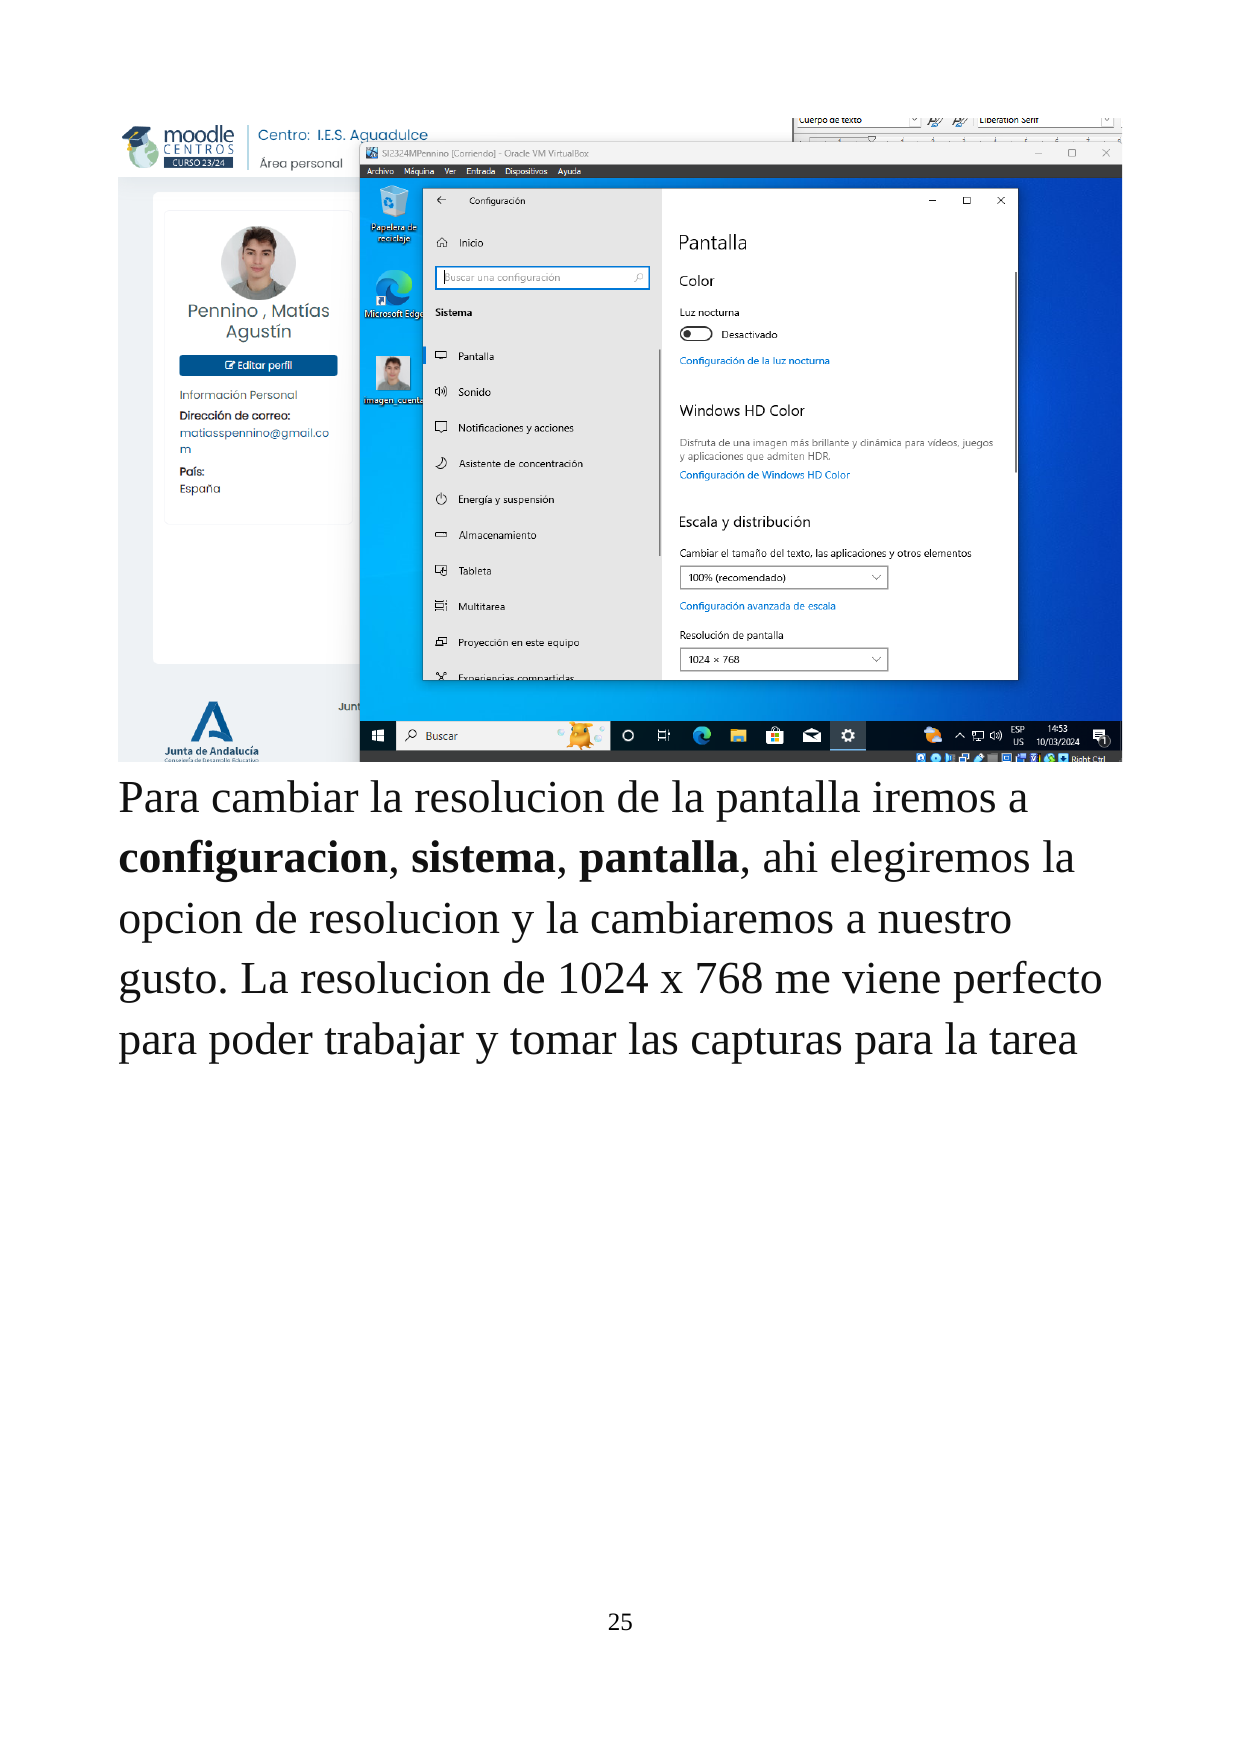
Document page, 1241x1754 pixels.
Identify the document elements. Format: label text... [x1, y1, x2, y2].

text Para cambiar la resolucion de la pantalla iremos a configuracion, sistema, pantalla, ahi elegiremos la opcion de resolucion y la cambiaremos a nuestro gusto. La resolucion de 1024 x 768 me viene perfecto para poder trabajar y tomar las capturas para la tarea [118, 762, 1122, 1064]
picture [118, 118, 1123, 762]
